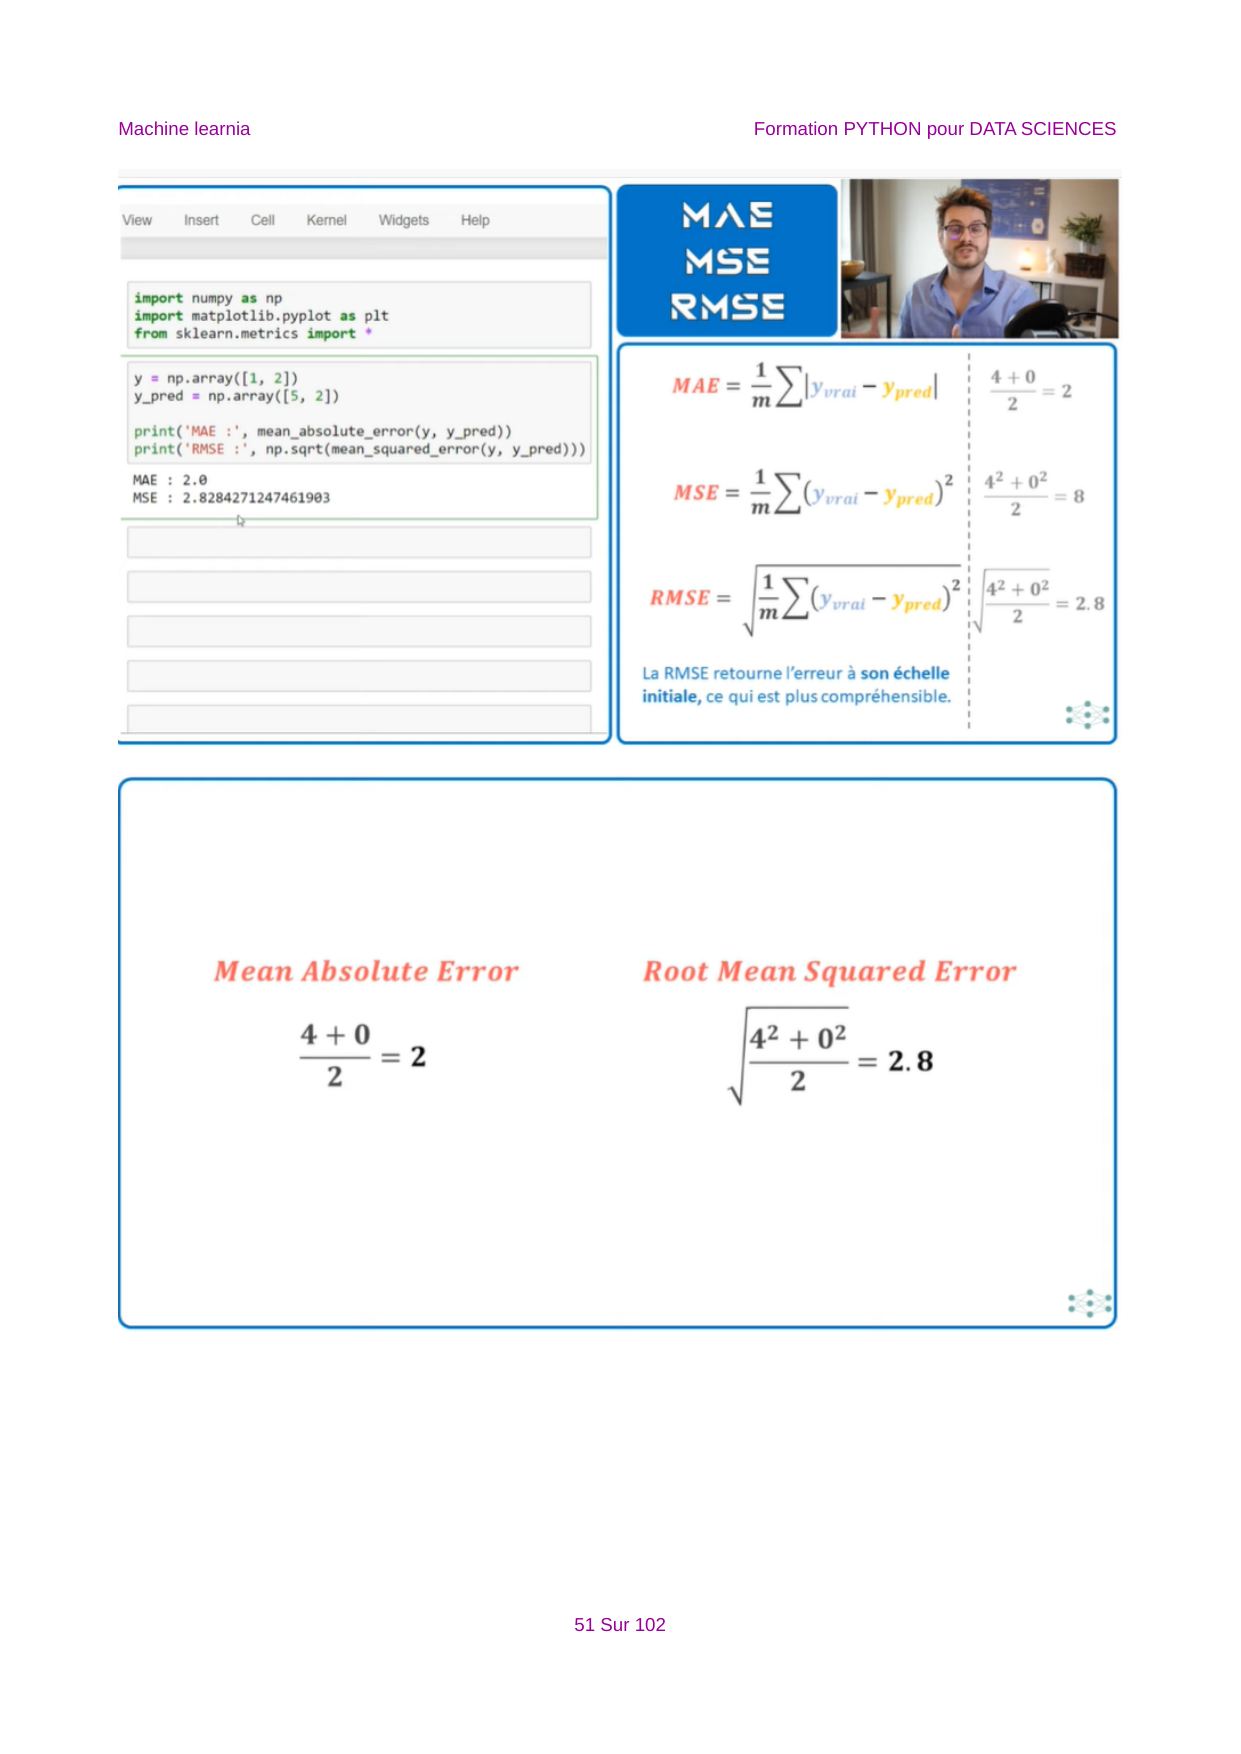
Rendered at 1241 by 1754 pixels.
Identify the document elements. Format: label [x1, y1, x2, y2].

picture [118, 169, 1122, 747]
picture [118, 774, 1122, 1332]
